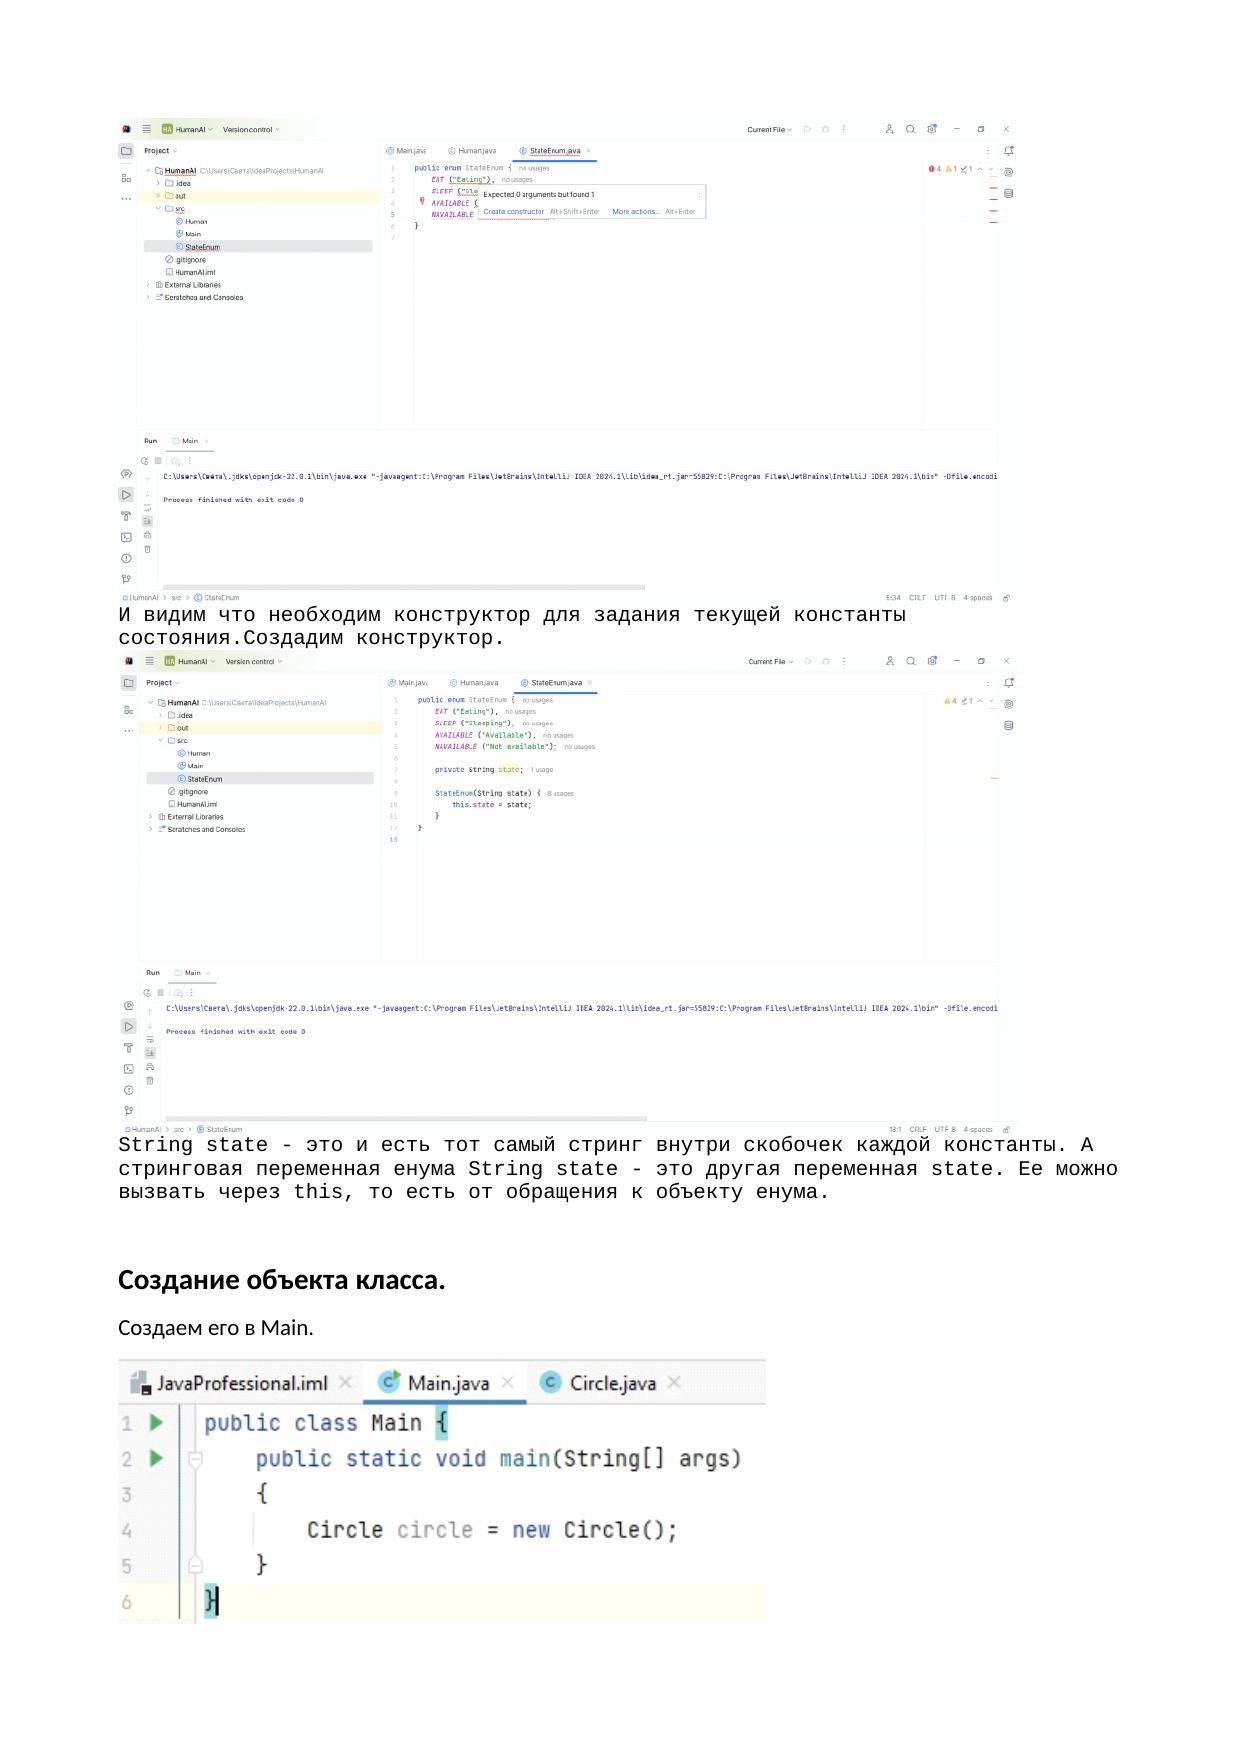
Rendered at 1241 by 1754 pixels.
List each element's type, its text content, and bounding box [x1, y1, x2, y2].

text И видим что необходим конструктор для задания текущей константы состояния.Создадим конструктор. [118, 603, 1122, 651]
text Создаем его в Main. [118, 1313, 1122, 1341]
text String state - это и есть тот самый стринг внутри скобочек каждой константы. А стринговая переменная енума String state - это другая переменная state. Ее можно вызвать через this, то есть от обращения к объекту енума. [118, 1134, 1122, 1205]
text Создание объекта класса. [118, 1261, 1122, 1297]
